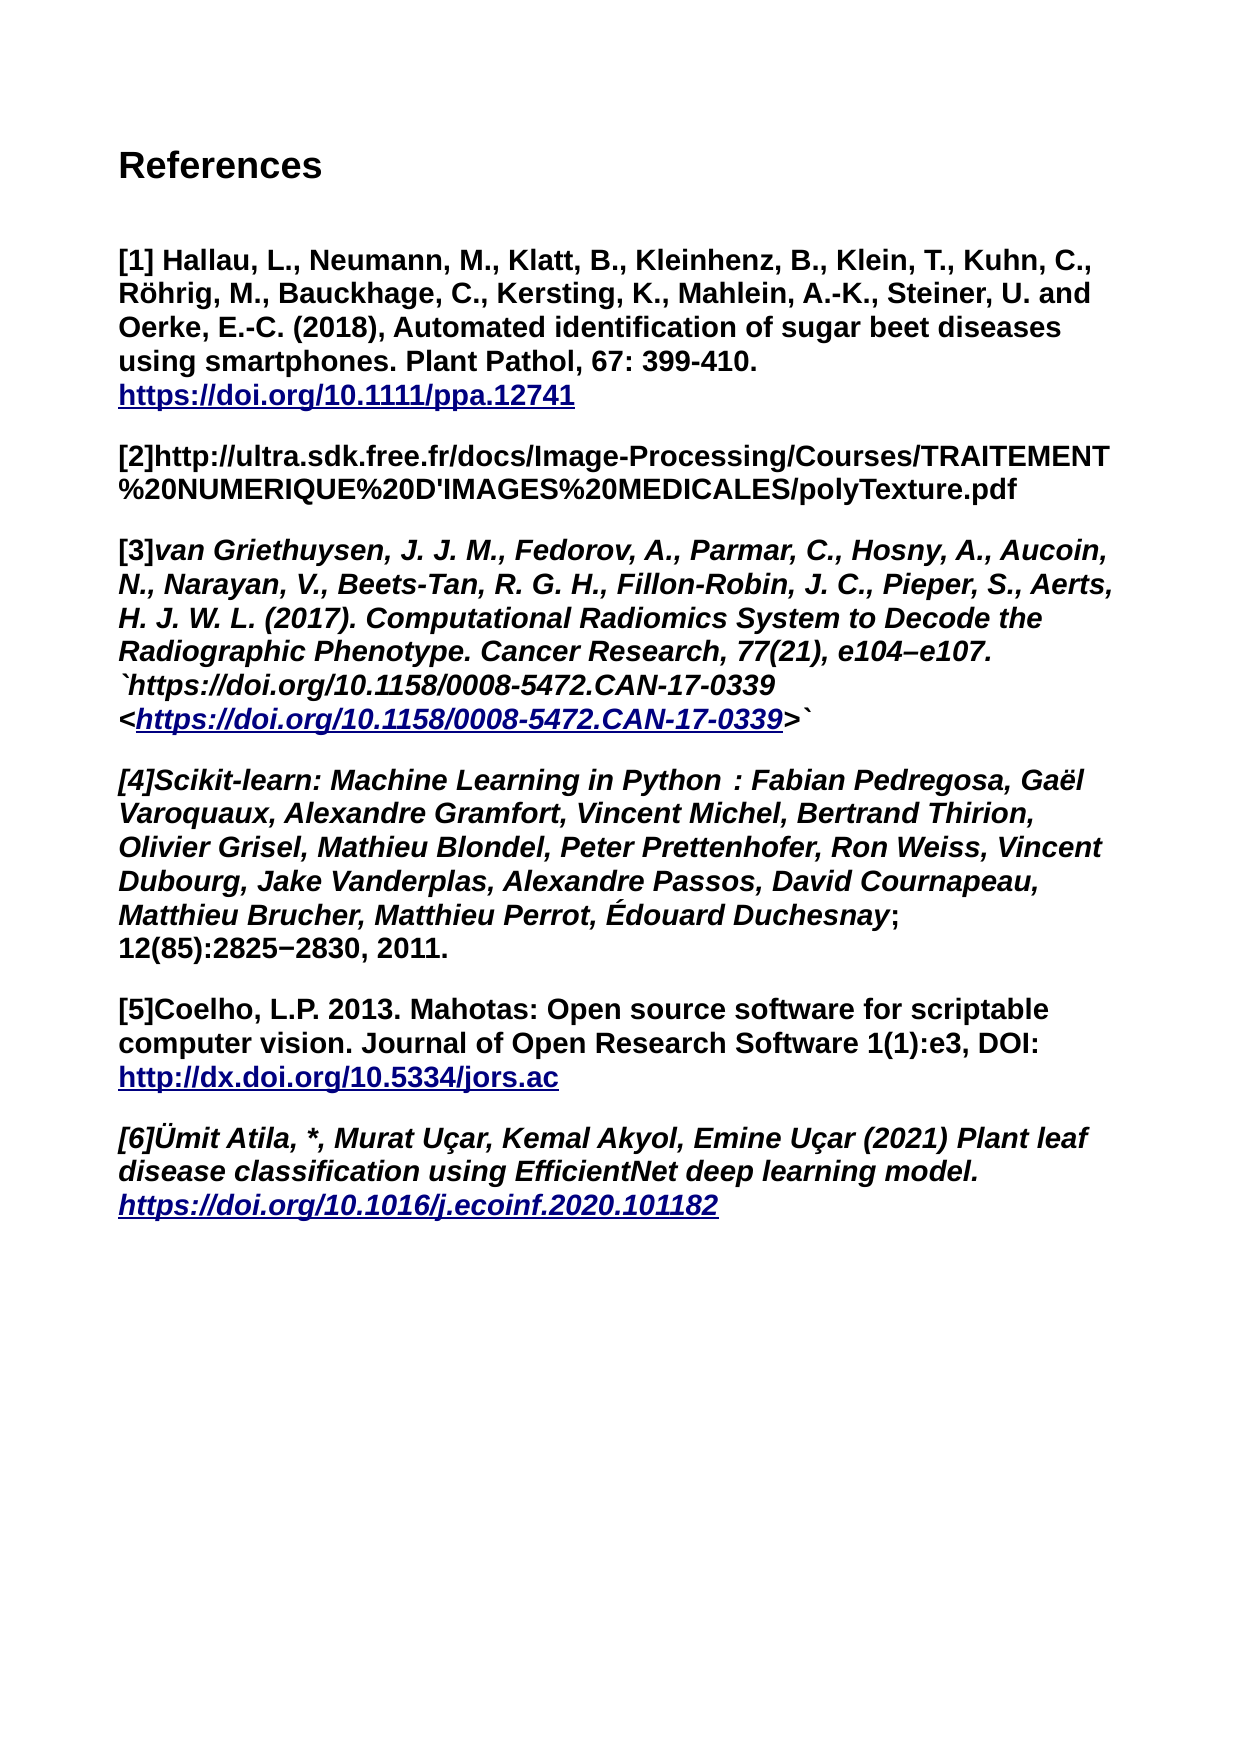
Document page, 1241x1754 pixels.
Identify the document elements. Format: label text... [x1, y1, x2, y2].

subtitle [1] Hallau, L., Neumann, M., Klatt, B., Kleinhenz, B., Klein, T., Kuhn, C., Röhrig, M., Bauckhage, C., Kersting, K., Mahlein, A.‐K., Steiner, U. and Oerke, E.‐C. (2018), Automated identification of sugar beet diseases using smartphones. Plant Pathol, 67: 399-410. https://doi.org/10.1111/ppa.12741 [118, 243, 1122, 411]
subtitle [3]van Griethuysen, J. J. M., Fedorov, A., Parmar, C., Hosny, A., Aucoin, N., Narayan, V., Beets-Tan, R. G. H., Fillon-Robin, J. C., Pieper, S., Aerts, H. J. W. L. (2017). Computational Radiomics System to Decode the Radiographic Phenotype. Cancer Research, 77(21), e104–e107. `https://doi.org/10.1158/0008-5472.CAN-17-0339 <https://doi.org/10.1158/0008-5472.CAN-17-0339>` [118, 533, 1122, 736]
subtitle [2]http://ultra.sdk.free.fr/docs/Image-Processing/Courses/TRAITEMENT%20NUMERIQUE%20D'IMAGES%20MEDICALES/polyTexture.pdf [118, 438, 1122, 506]
subtitle [5]Coelho, L.P. 2013. Mahotas: Open source software for scriptable computer vision. Journal of Open Research Software 1(1):e3, DOI: http://dx.doi.org/10.5334/jors.ac [118, 992, 1122, 1093]
subtitle [6]Ümit Atila, *, Murat Uçar, Kemal Akyol, Emine Uçar (2021) Plant leaf disease classification using EfficientNet deep learning model. https://doi.org/10.1016/j.ecoinf.2020.101182 [118, 1121, 1122, 1222]
subtitle References [118, 143, 1122, 187]
subtitle [4]Scikit-learn: Machine Learning in Python : Fabian Pedregosa, Gaël Varoquaux, Alexandre Gramfort, Vincent Michel, Bertrand Thirion, Olivier Grisel, Mathieu Blondel, Peter Prettenhofer, Ron Weiss, Vincent Dubourg, Jake Vanderplas, Alexandre Passos, David Cournapeau, Matthieu Brucher, Matthieu Perrot, Édouard Duchesnay; 12(85):2825−2830, 2011. [118, 763, 1122, 965]
